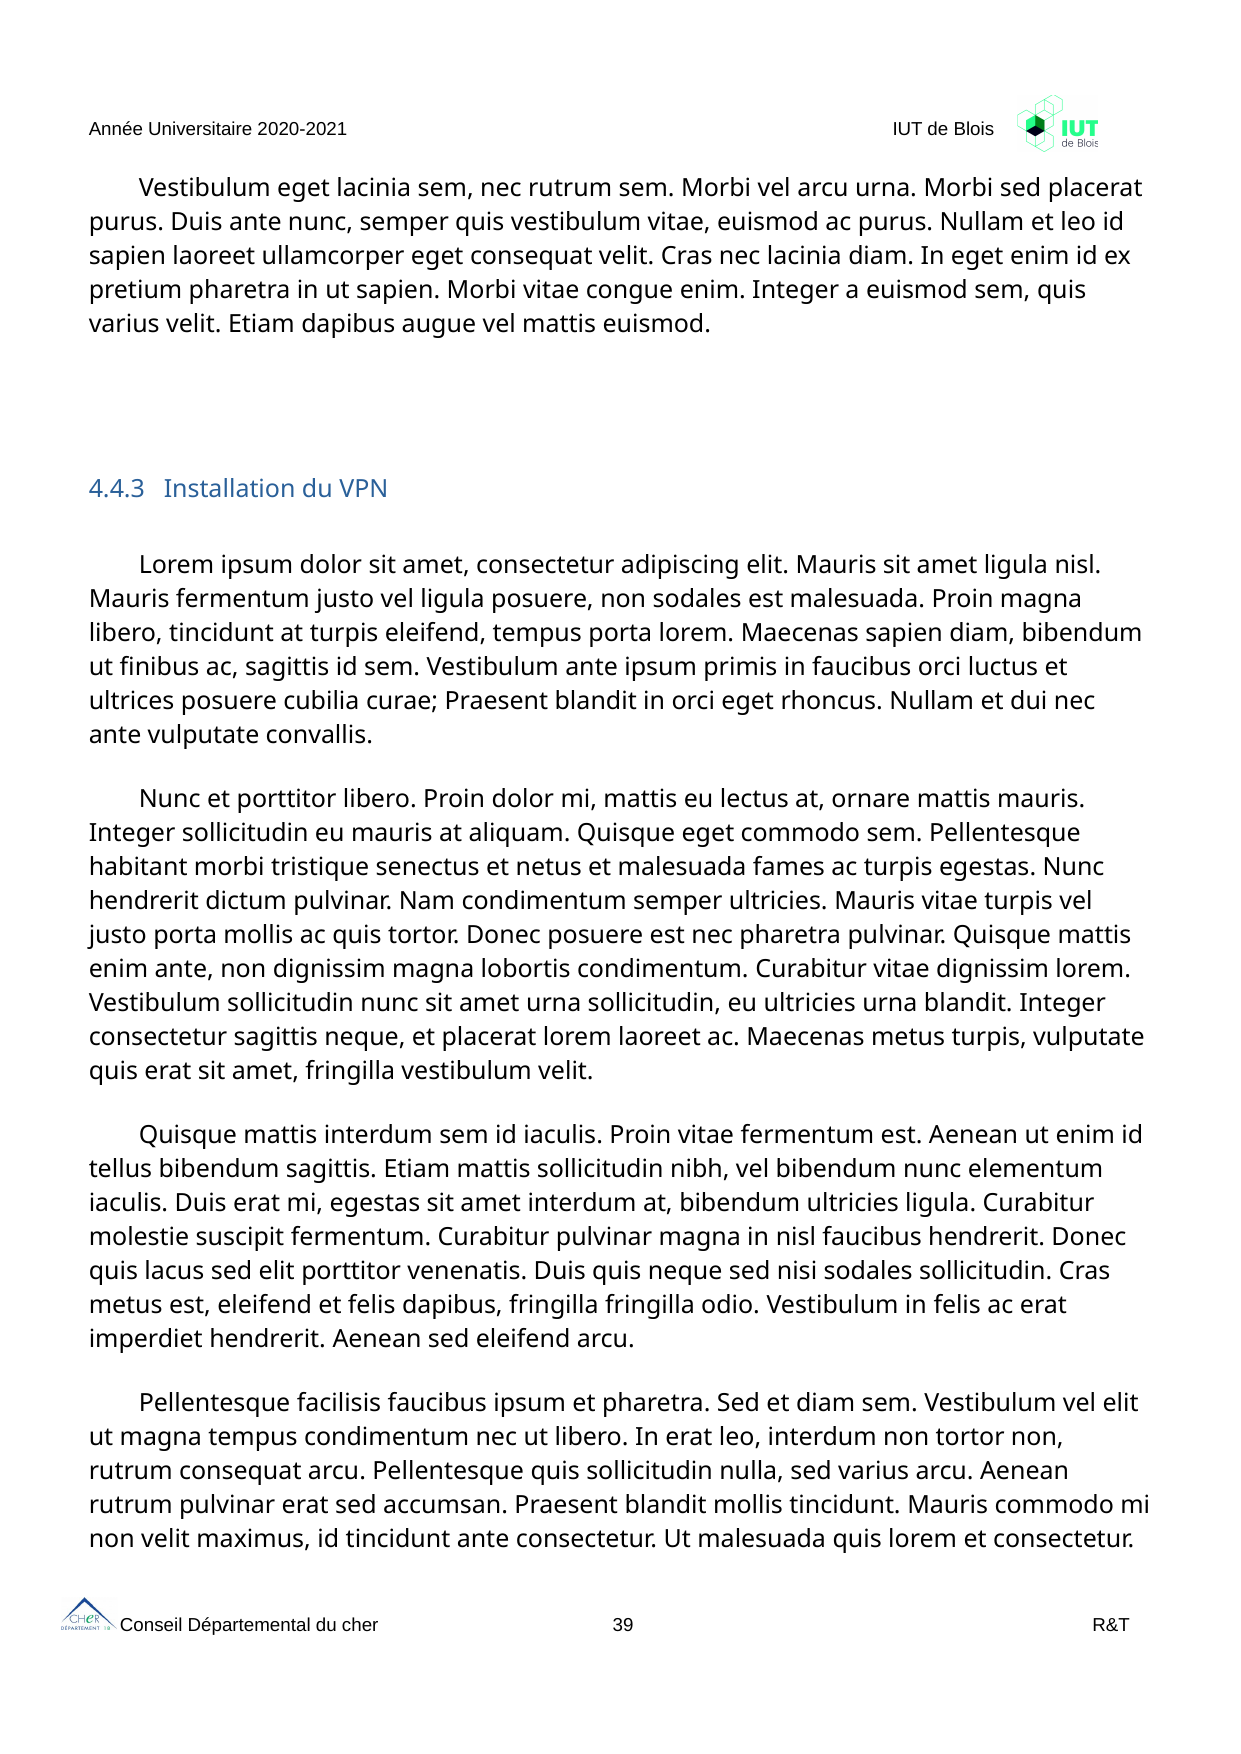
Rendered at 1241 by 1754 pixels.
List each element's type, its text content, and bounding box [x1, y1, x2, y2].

text Vestibulum eget lacinia sem, nec rutrum sem. Morbi vel arcu urna. Morbi sed placerat purus. Duis ante nunc, semper quis vestibulum vitae, euismod ac purus. Nullam et leo id sapien laoreet ullamcorper eget consequat velit. Cras nec lacinia diam. In eget enim id ex pretium pharetra in ut sapien. Morbi vitae congue enim. Integer a euismod sem, quis varius velit. Etiam dapibus augue vel mattis euismod. [88, 169, 1152, 339]
text Nunc et porttitor libero. Proin dolor mi, mattis eu lectus at, ornare mattis mauris. Integer sollicitudin eu mauris at aliquam. Quisque eget commodo sem. Pellentesque habitant morbi tristique senectus et netus et malesuada fames ac turpis egestas. Nunc hendrerit dictum pulvinar. Nam condimentum semper ultricies. Mauris vitae turpis vel justo porta mollis ac quis tortor. Donec posuere est nec pharetra pulvinar. Quisque mattis enim ante, non dignissim magna lobortis condimentum. Curabitur vitae dignissim lorem. Vestibulum sollicitudin nunc sit amet urna sollicitudin, eu ultricies urna blandit. Integer consectetur sagittis neque, et placerat lorem laoreet ac. Maecenas metus turpis, vulputate quis erat sit amet, fringilla vestibulum velit. [88, 780, 1152, 1087]
picture [61, 1597, 118, 1630]
subtitle Installation du VPN [88, 471, 1152, 504]
text Pellentesque facilisis faucibus ipsum et pharetra. Sed et diam sem. Vestibulum vel elit ut magna tempus condimentum nec ut libero. In erat leo, interdum non tortor non, rutrum consequat arcu. Pellentesque quis sollicitudin nulla, sed varius arcu. Aenean rutrum pulvinar erat sed accumsan. Praesent blandit mollis tincidunt. Mauris commodo mi non velit maximus, id tincidunt ante consectetur. Ut malesuada quis lorem et consectetur. [88, 1384, 1152, 1555]
text Lorem ipsum dolor sit amet, consectetur adipiscing elit. Mauris sit amet ligula nisl. Mauris fermentum justo vel ligula posuere, non sodales est malesuada. Proin magna libero, tincidunt at turpis eleifend, tempus porta lorem. Maecenas sapien diam, bibendum ut finibus ac, sagittis id sem. Vestibulum ante ipsum primis in faucibus orci luctus et ultrices posuere cubilia curae; Praesent blandit in orci eget rhoncus. Nullam et dui nec ante vulputate convallis. [88, 547, 1152, 751]
text Quisque mattis interdum sem id iaculis. Proin vitae fermentum est. Aenean ut enim id tellus bibendum sagittis. Etiam mattis sollicitudin nibh, vel bibendum nunc elementum iaculis. Duis erat mi, egestas sit amet interdum at, bibendum ultricies ligula. Curabitur molestie suscipit fermentum. Curabitur pulvinar magna in nisl faucibus hendrerit. Donec quis lacus sed elit porttitor venenatis. Duis quis neque sed nisi sodales sollicitudin. Cras metus est, eleifend et felis dapibus, fringilla fringilla odio. Vestibulum in felis ac erat imperdiet hendrerit. Aenean sed eleifend arcu. [88, 1116, 1152, 1355]
picture [1017, 95, 1098, 152]
